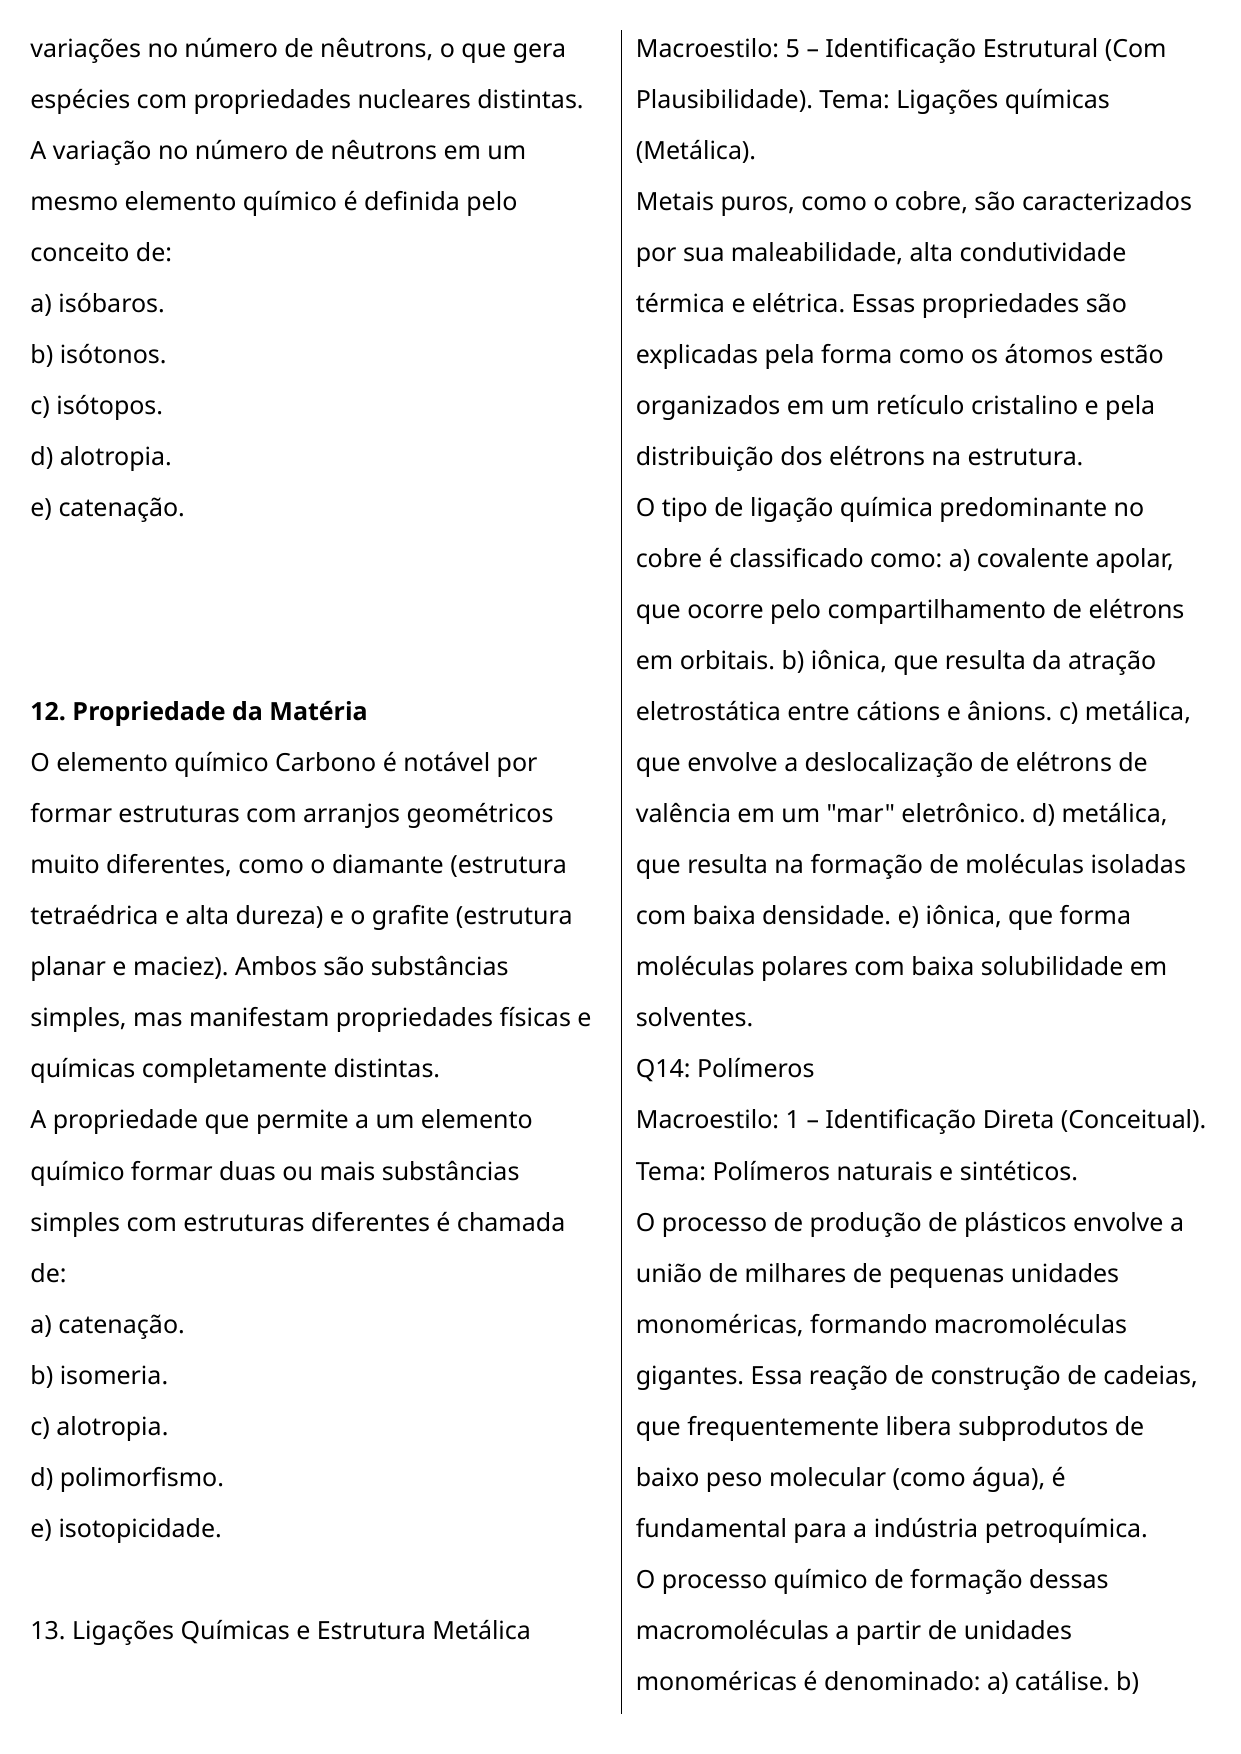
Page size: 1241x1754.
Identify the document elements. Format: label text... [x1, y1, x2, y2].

text d) polimorfismo. [30, 1459, 606, 1493]
text 12. Propriedade da Matéria [30, 694, 606, 728]
text O elemento químico Carbono é notável por formar estruturas com arranjos geométricos muito diferentes, como o diamante (estrutura tetraédrica e alta dureza) e o grafite (estrutura planar e maciez). Ambos são substâncias simples, mas manifestam propriedades físicas e químicas completamente distintas. [30, 745, 606, 1085]
text Q14: Polímeros [636, 1051, 1211, 1085]
text Metais puros, como o cobre, são caracterizados por sua maleabilidade, alta condutividade térmica e elétrica. Essas propriedades são explicadas pela forma como os átomos estão organizados em um retículo cristalino e pela distribuição dos elétrons na estrutura. [636, 183, 1211, 473]
text c) alotropia. [30, 1408, 606, 1442]
text O processo químico de formação dessas macromoléculas a partir de unidades monoméricas é denominado: a) catálise. b) [636, 1561, 1211, 1698]
text O tipo de ligação química predominante no cobre é classificado como: a) covalente apolar, que ocorre pelo compartilhamento de elétrons em orbitais. b) iônica, que resulta da atração eletrostática entre cátions e ânions. c) metálica, que envolve a deslocalização de elétrons de valência em um "mar" eletrônico. d) metálica, que resulta na formação de moléculas isoladas com baixa densidade. e) iônica, que forma moléculas polares com baixa solubilidade em solventes. [636, 489, 1211, 1034]
text a) catenação. [30, 1306, 606, 1340]
text Macroestilo: 5 – Identificação Estrutural (Com Plausibilidade). Tema: Ligações químicas (Metálica). [636, 30, 1211, 166]
text O processo de produção de plásticos envolve a união de milhares de pequenas unidades monoméricas, formando macromoléculas gigantes. Essa reação de construção de cadeias, que frequentemente libera subprodutos de baixo peso molecular (como água), é fundamental para a indústria petroquímica. [636, 1204, 1211, 1544]
text b) isótonos. [30, 336, 606, 371]
text A variação no número de nêutrons em um mesmo elemento químico é definida pelo conceito de: [30, 132, 606, 268]
text Macroestilo: 1 – Identificação Direta (Conceitual). Tema: Polímeros naturais e sintéticos. [636, 1102, 1211, 1187]
text a) isóbaros. [30, 285, 606, 319]
text c) isótopos. [30, 387, 606, 422]
text e) isotopicidade. [30, 1510, 606, 1544]
text 13. Ligações Químicas e Estrutura Metálica [30, 1612, 606, 1647]
text A propriedade que permite a um elemento químico formar duas ou mais substâncias simples com estruturas diferentes é chamada de: [30, 1102, 606, 1289]
text d) alotropia. [30, 438, 606, 473]
text e) catenação. [30, 489, 606, 524]
text b) isomeria. [30, 1357, 606, 1391]
text variações no número de nêutrons, o que gera espécies com propriedades nucleares distintas. [30, 30, 606, 115]
